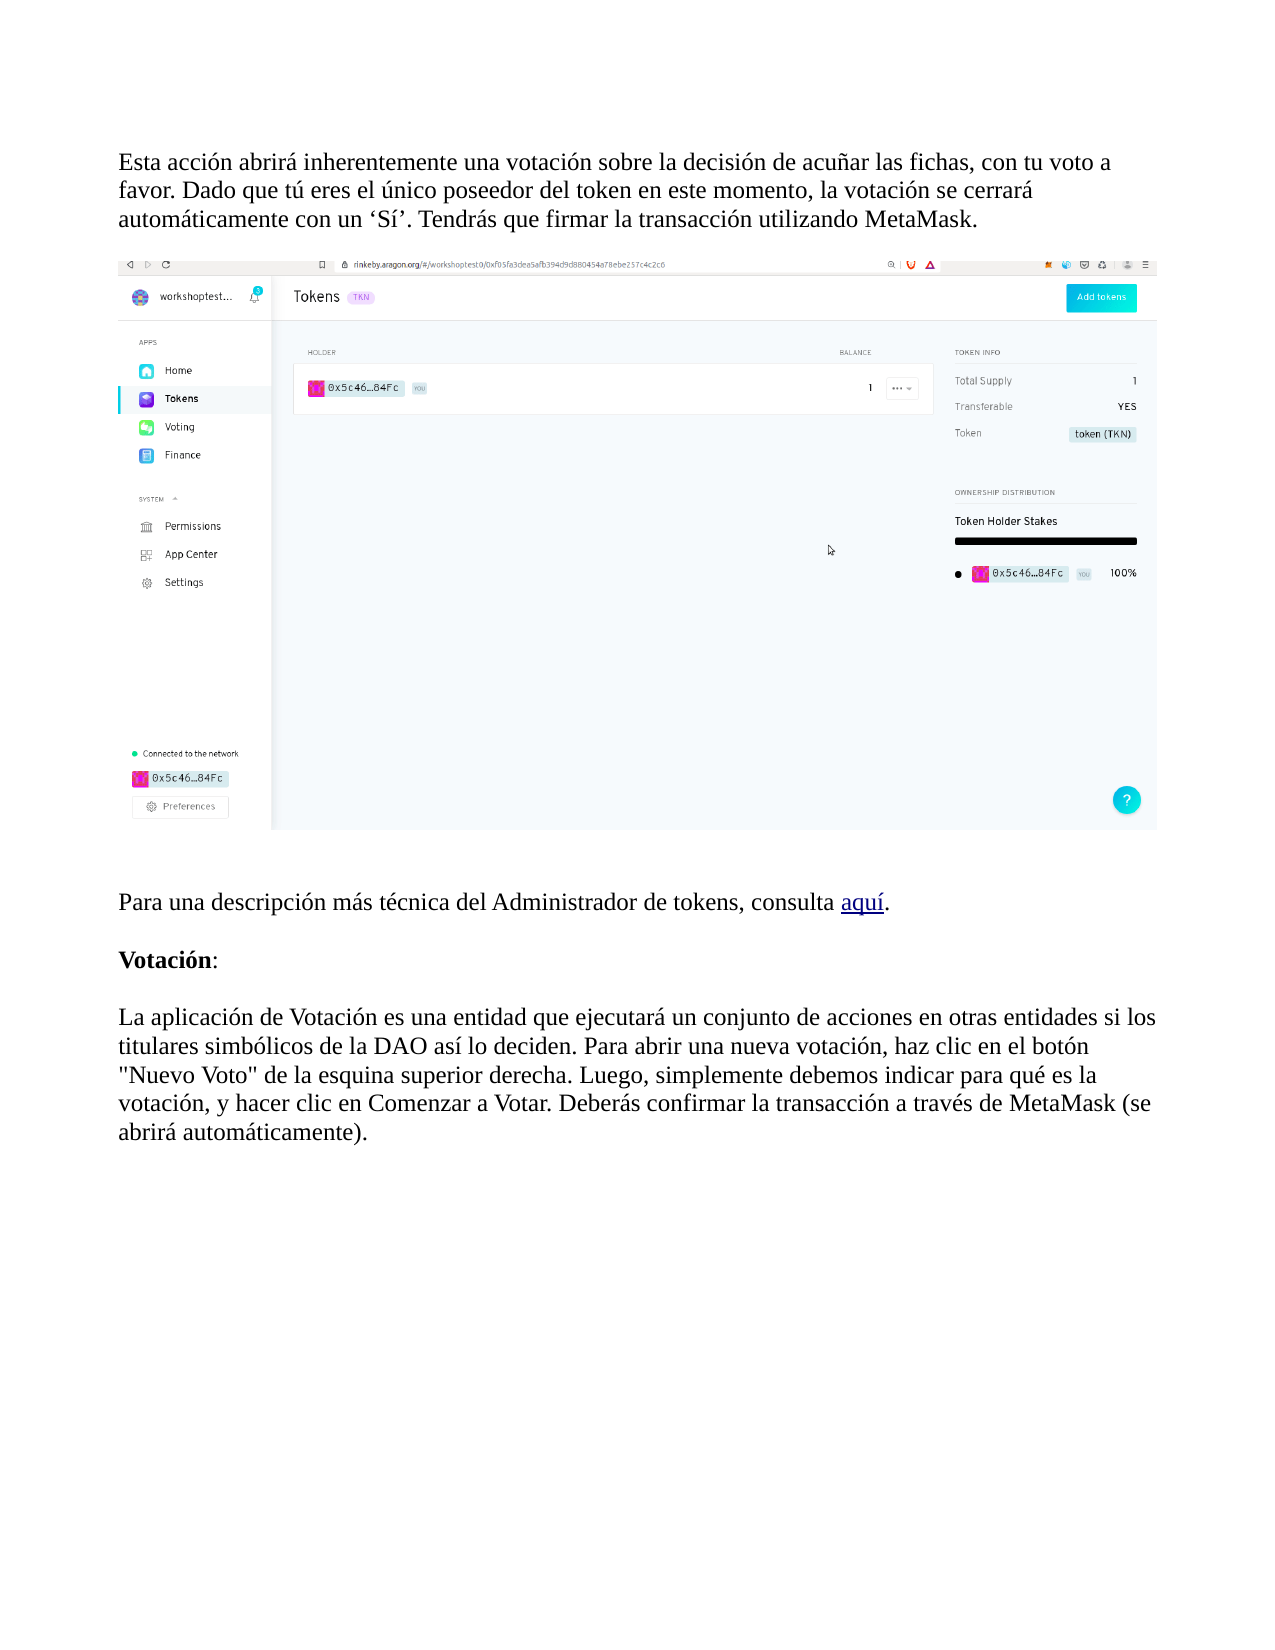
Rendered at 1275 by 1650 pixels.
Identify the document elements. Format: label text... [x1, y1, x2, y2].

text La aplicación de Votación es una entidad que ejecutará un conjunto de acciones en otras entidades si los titulares simbólicos de la DAO así lo deciden. Para abrir una nueva votación, haz clic en el botón "Nuevo Voto" de la esquina superior derecha. Luego, simplemente debemos indicar para qué es la votación, y hacer clic en Comenzar a Votar. Deberás confirmar la transacción a través de MetaMask (se abrirá automáticamente). [118, 1002, 1157, 1146]
text Esta acción abrirá inherentemente una votación sobre la decisión de acuñar las fichas, con tu voto a favor. Dado que tú eres el único poseedor del token en este momento, la votación se cerrará automáticamente con un ‘Sí’. Tendrás que firmar la transacción utilizando MetaMask. [118, 147, 1157, 233]
picture [118, 261, 1157, 830]
text Votación: [118, 945, 1157, 973]
text Para una descripción más técnica del Administrador de tokens, consulta aquí. [118, 887, 1157, 916]
